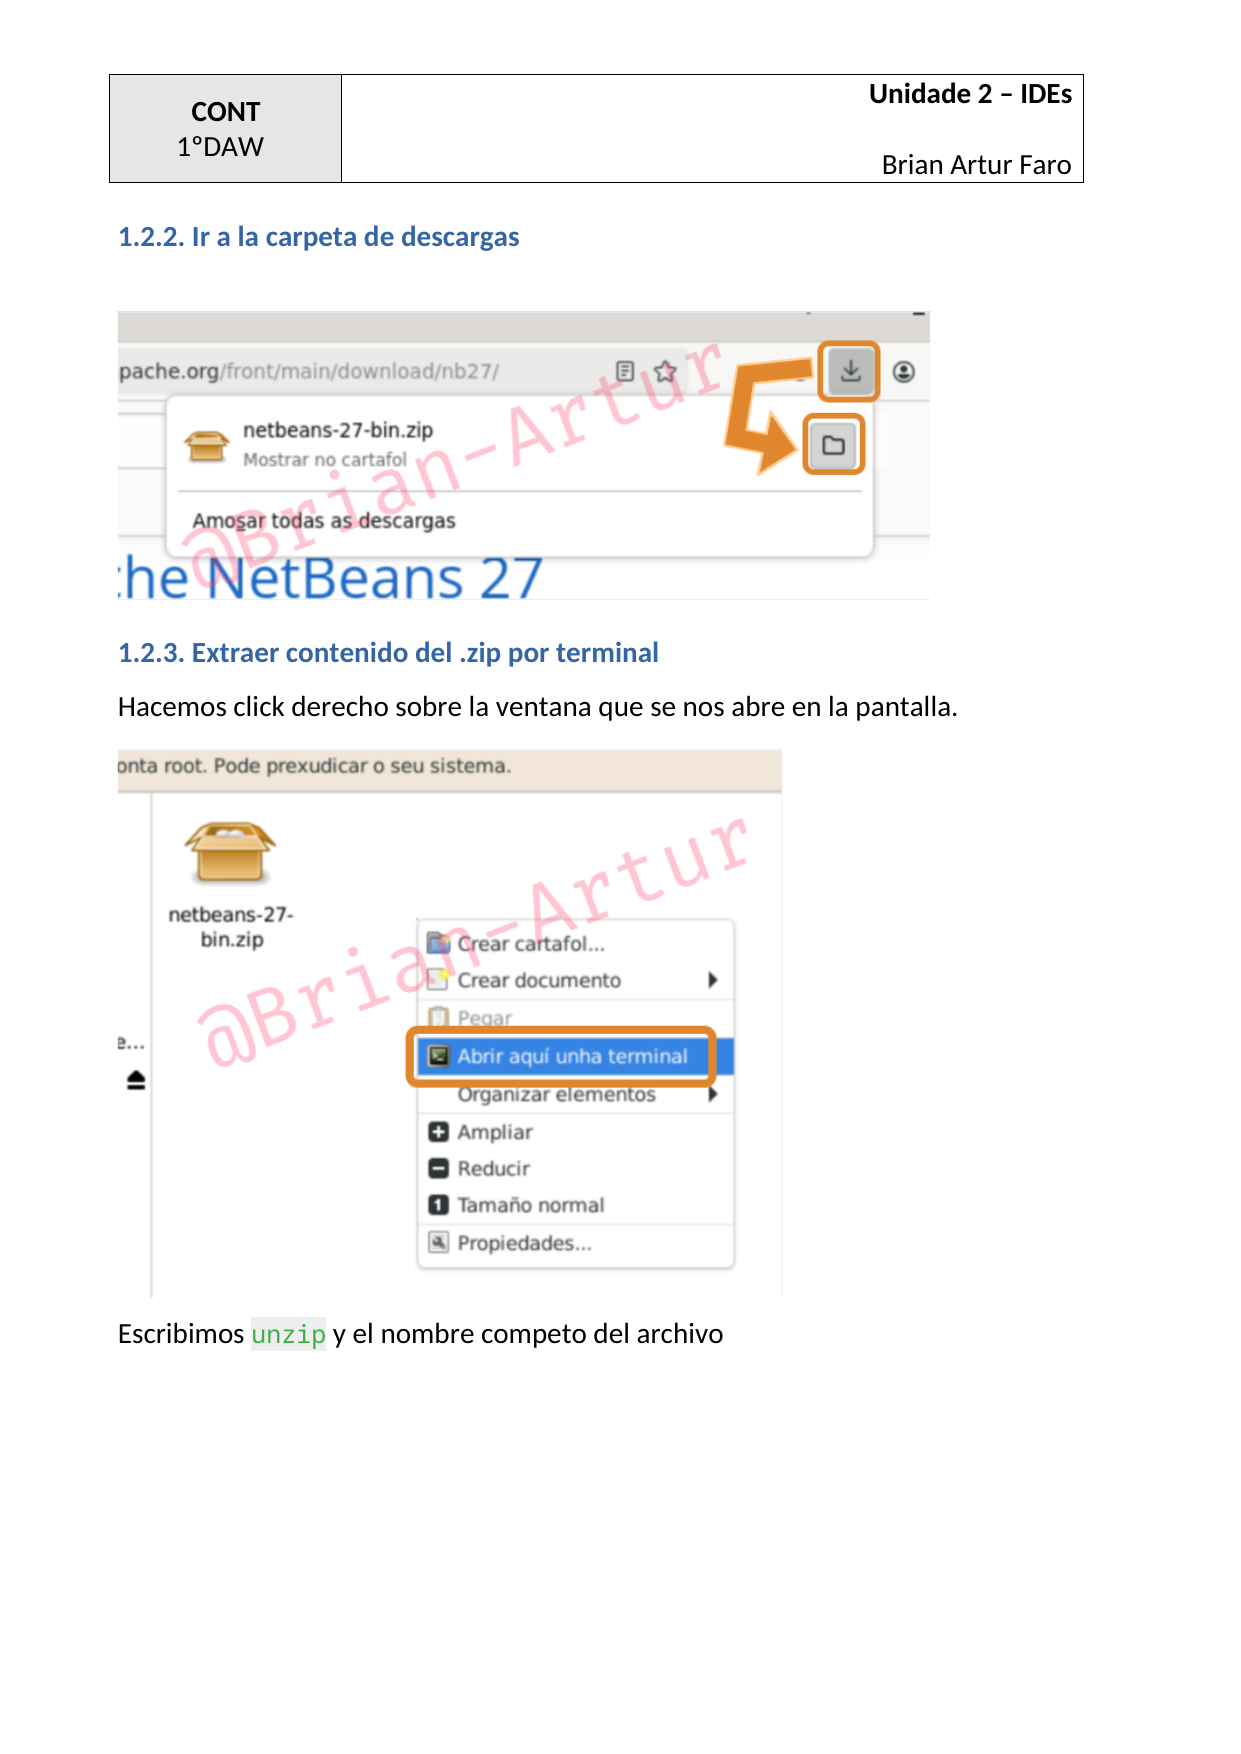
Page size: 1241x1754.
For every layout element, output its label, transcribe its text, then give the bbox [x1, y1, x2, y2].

picture [117, 276, 930, 613]
text Escribimos unzip y el nombre competo del archivo [118, 1315, 1092, 1351]
subtitle 1.2.3. Extraer contenido del .zip por terminal [118, 634, 1092, 670]
picture [117, 749, 851, 1298]
text Hacemos click derecho sobre la ventana que se nos abre en la pantalla. [118, 688, 1092, 723]
subtitle 1.2.2. Ir a la carpeta de descargas [118, 218, 1092, 254]
